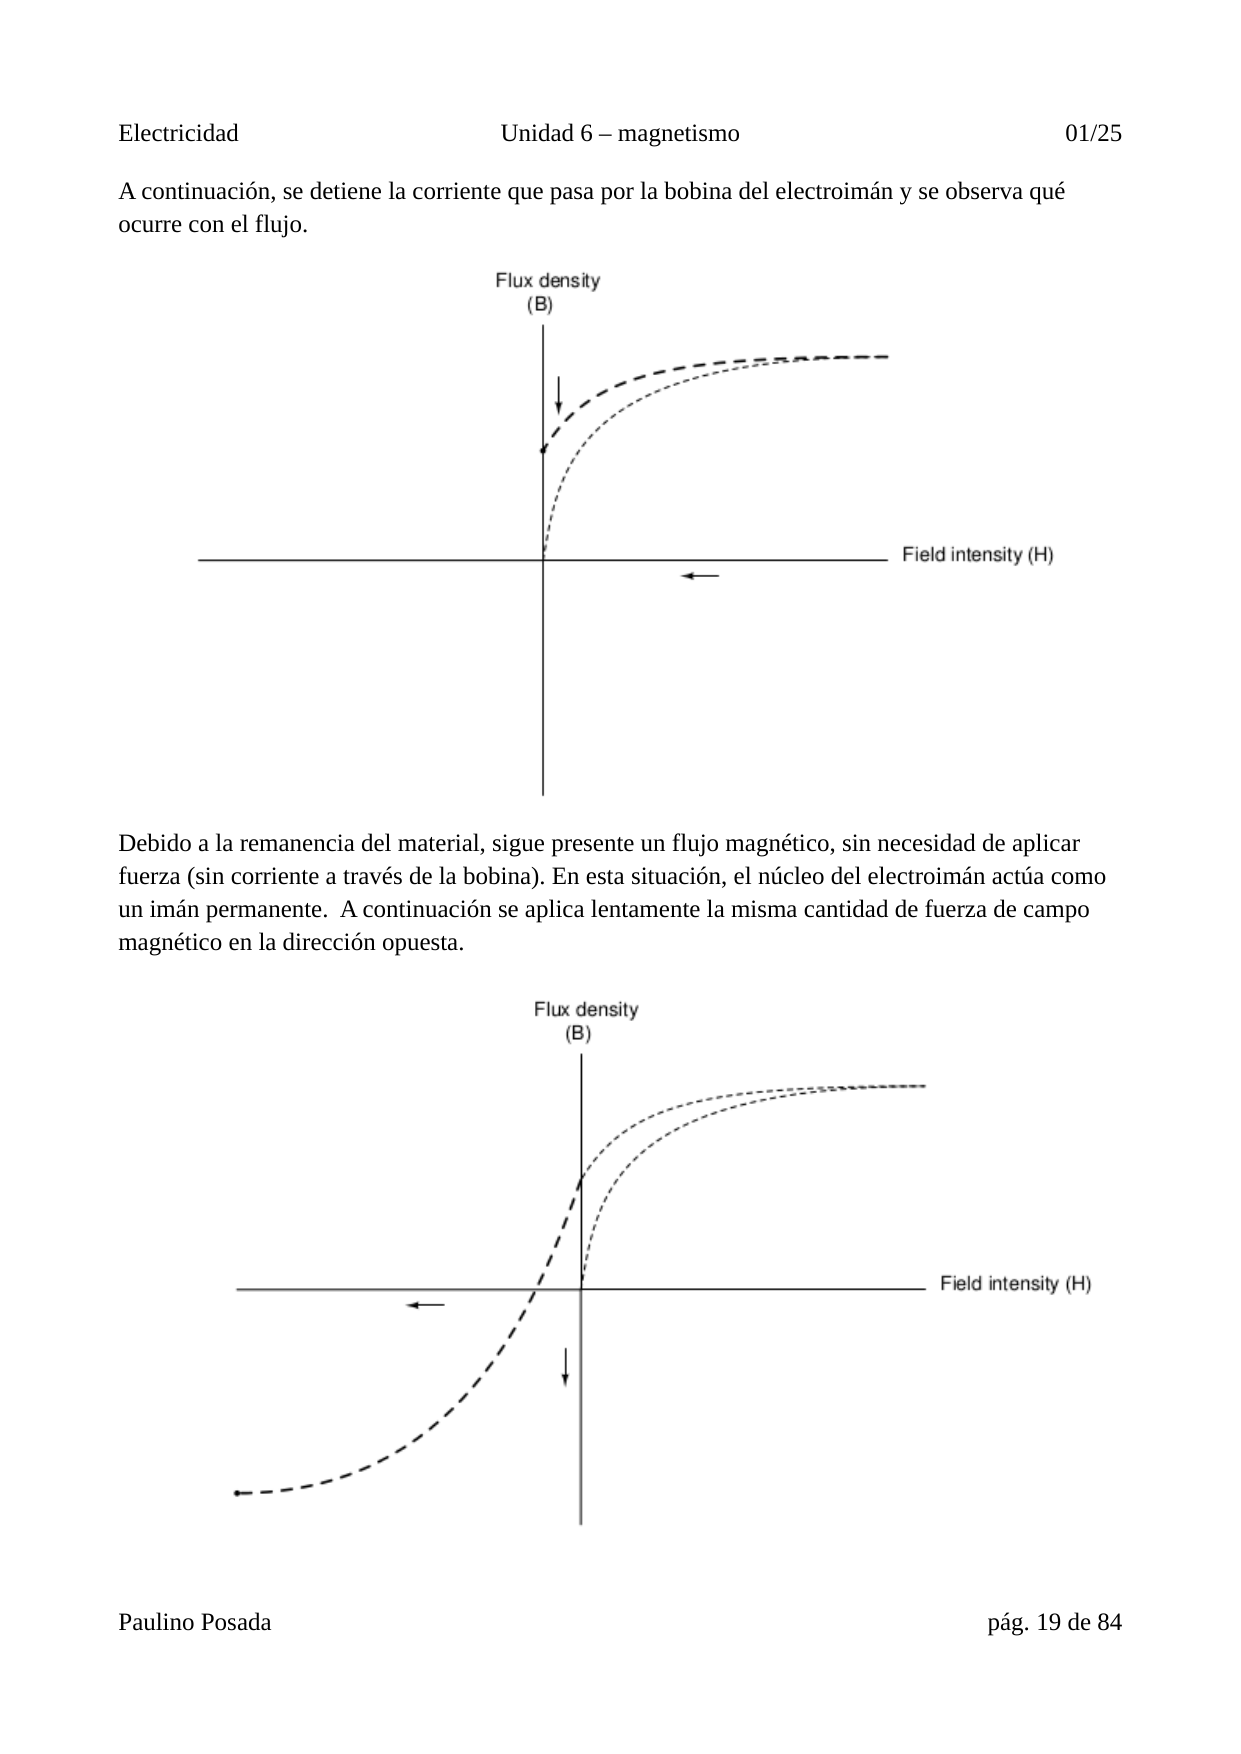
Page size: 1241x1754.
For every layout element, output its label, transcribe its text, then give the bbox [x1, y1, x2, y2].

text A continuación, se detiene la corriente que pasa por la bobina del electroimán y se observa qué ocurre con el flujo. [118, 176, 1122, 238]
text Debido a la remanencia del material, sigue presente un flujo magnético, sin necesidad de aplicar fuerza (sin corriente a través de la bobina). En esta situación, el núcleo del electroimán actúa como un imán permanente. A continuación se aplica lentamente la misma cantidad de fuerza de campo magnético en la dirección opuesta. [118, 828, 1122, 956]
picture [167, 257, 1073, 815]
picture [123, 975, 1117, 1544]
